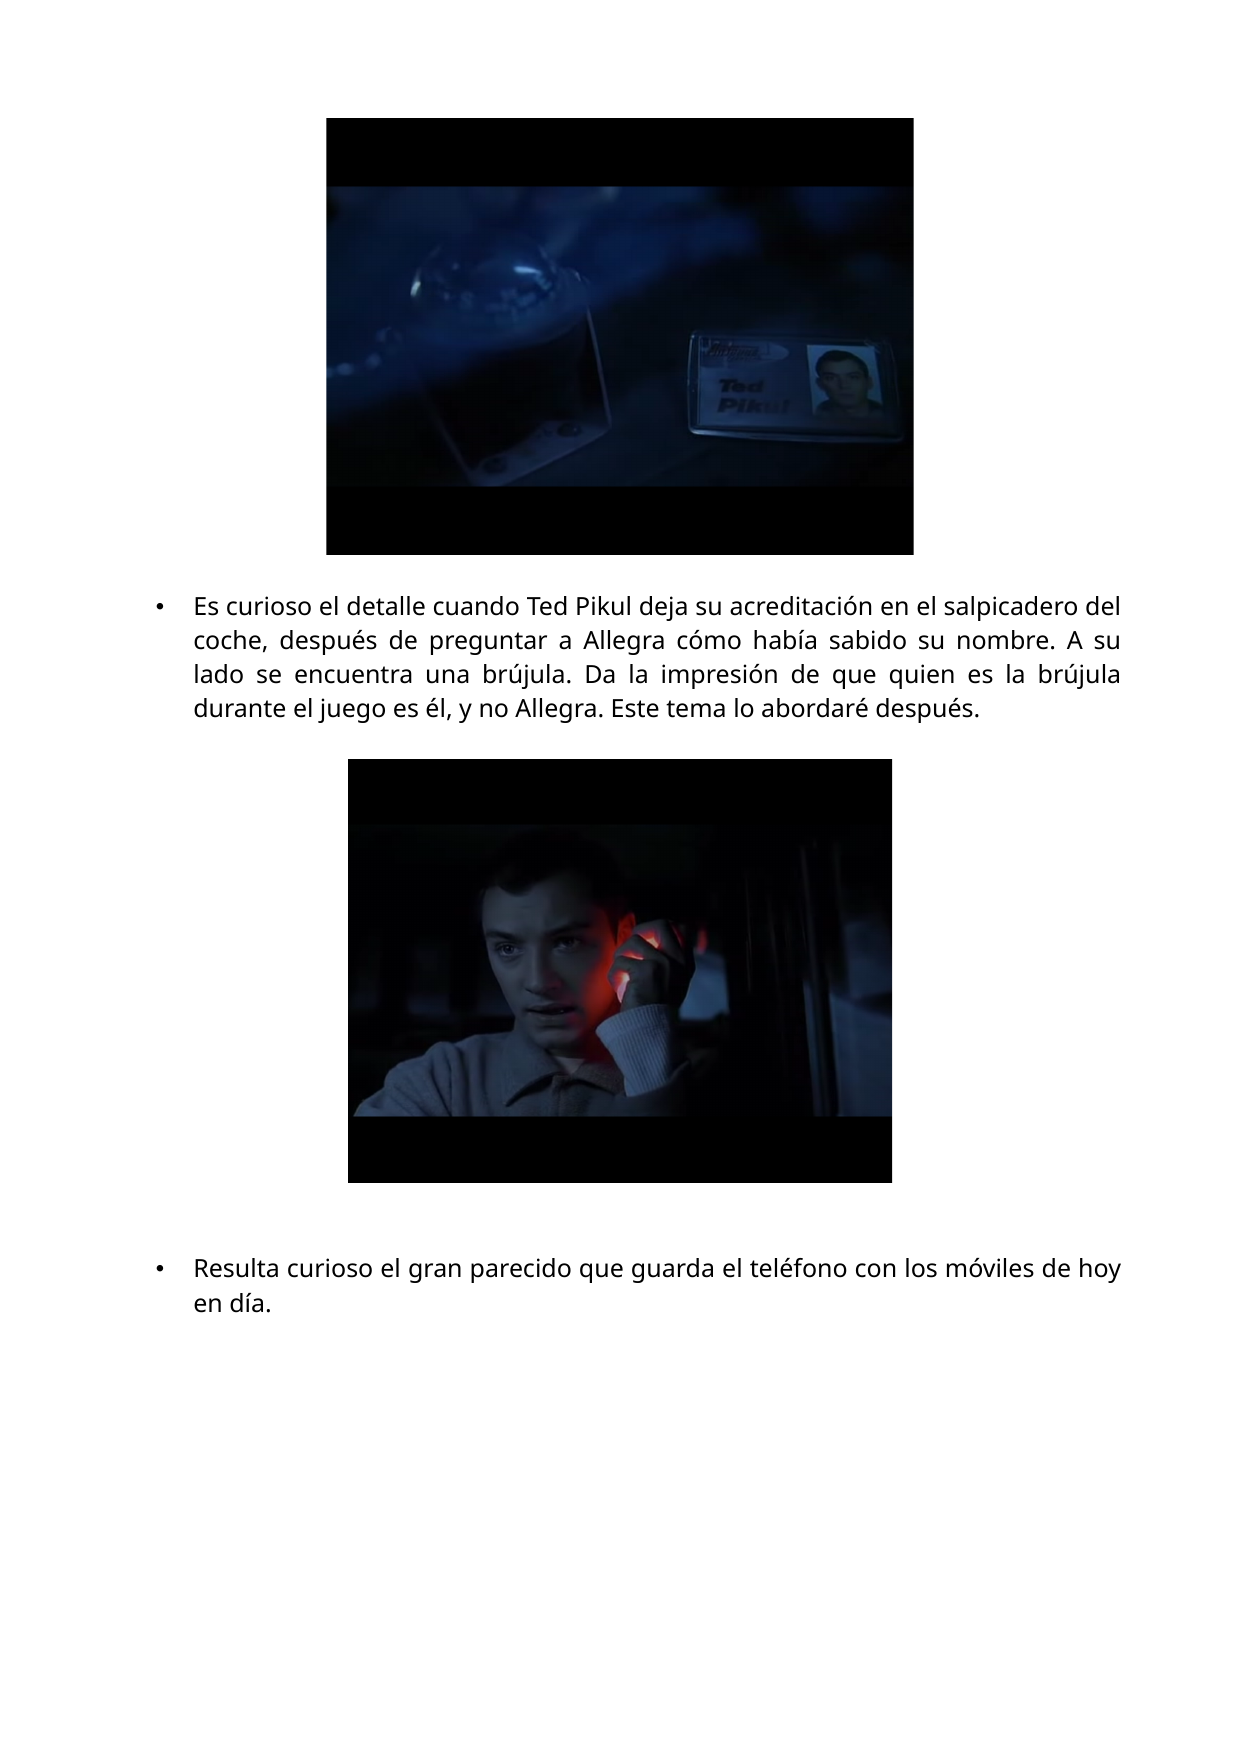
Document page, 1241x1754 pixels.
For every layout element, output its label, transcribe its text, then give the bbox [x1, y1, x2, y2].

list Resulta curioso el gran parecido que guarda el teléfono con los móviles de hoy en día. [156, 1251, 1122, 1319]
picture [326, 118, 914, 555]
picture [348, 759, 893, 1183]
list Es curioso el detalle cuando Ted Pikul deja su acreditación en el salpicadero del coche, después de preguntar a Allegra cómo había sabido su nombre. A su lado se encuentra una brújula. Da la impresión de que quien es la brújula durante el juego es él, y no Allegra. Este tema lo abordaré después. [156, 589, 1122, 725]
